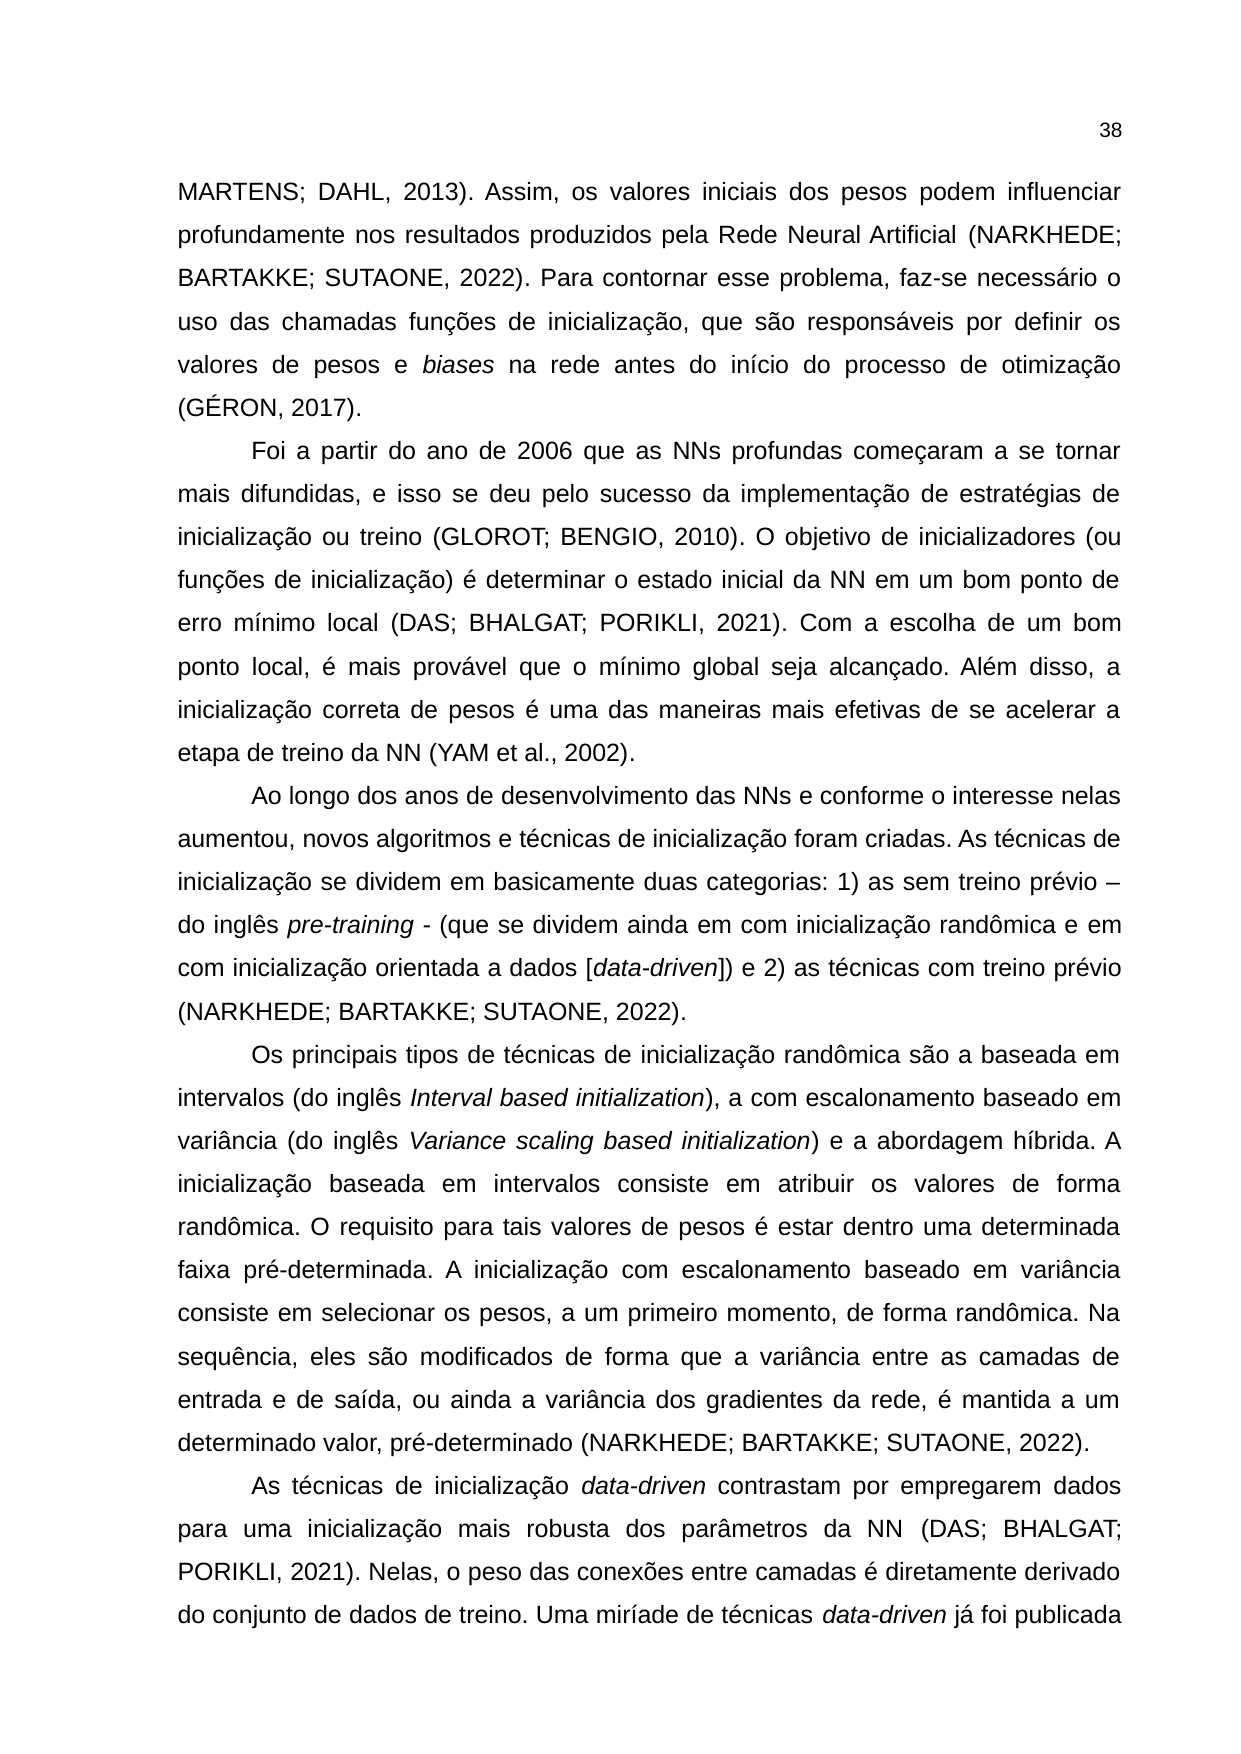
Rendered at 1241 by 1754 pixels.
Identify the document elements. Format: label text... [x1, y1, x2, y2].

text Foi a partir do ano de 2006 que as NNs profundas começaram a se tornar mais difundidas, e isso se deu pelo sucesso da implementação de estratégias de inicialização ou treino (GLOROT; BENGIO, 2010). O objetivo de inicializadores (ou funções de inicialização) é determinar o estado inicial da NN em um bom ponto de erro mínimo local (DAS; BHALGAT; PORIKLI, 2021). Com a escolha de um bom ponto local, é mais provável que o mínimo global seja alcançado. Além disso, a inicialização correta de pesos é uma das maneiras mais efetivas de se acelerar a etapa de treino da NN (YAM et al., 2002). [177, 436, 1122, 766]
text As técnicas de inicialização data-driven contrastam por empregarem dados para uma inicialização mais robusta dos parâmetros da NN (DAS; BHALGAT; PORIKLI, 2021). Nelas, o peso das conexões entre camadas é diretamente derivado do conjunto de dados de treino. Uma miríade de técnicas data-driven já foi publicada [177, 1471, 1122, 1629]
text Ao longo dos anos de desenvolvimento das NNs e conforme o interesse nelas aumentou, novos algoritmos e técnicas de inicialização foram criadas. As técnicas de inicialização se dividem em basicamente duas categorias: 1) as sem treino prévio – do inglês pre-training - (que se dividem ainda em com inicialização randômica e em com inicialização orientada a dados [data-driven]) e 2) as técnicas com treino prévio (NARKHEDE; BARTAKKE; SUTAONE, 2022). [177, 781, 1122, 1025]
text Os principais tipos de técnicas de inicialização randômica são a baseada em intervalos (do inglês Interval based initialization), a com escalonamento baseado em variância (do inglês Variance scaling based initialization) e a abordagem híbrida. A inicialização baseada em intervalos consiste em atribuir os valores de forma randômica. O requisito para tais valores de pesos é estar dentro uma determinada faixa pré-determinada. A inicialização com escalonamento baseado em variância consiste em selecionar os pesos, a um primeiro momento, de forma randômica. Na sequência, eles são modificados de forma que a variância entre as camadas de entrada e de saída, ou ainda a variância dos gradientes da rede, é mantida a um determinado valor, pré-determinado (NARKHEDE; BARTAKKE; SUTAONE, 2022). [177, 1039, 1122, 1456]
text MARTENS; DAHL, 2013). Assim, os valores iniciais dos pesos podem influenciar profundamente nos resultados produzidos pela Rede Neural Artificial (NARKHEDE; BARTAKKE; SUTAONE, 2022). Para contornar esse problema, faz-se necessário o uso das chamadas funções de inicialização, que são responsáveis por definir os valores de pesos e biases na rede antes do início do processo de otimização (GÉRON, 2017). [177, 177, 1122, 421]
